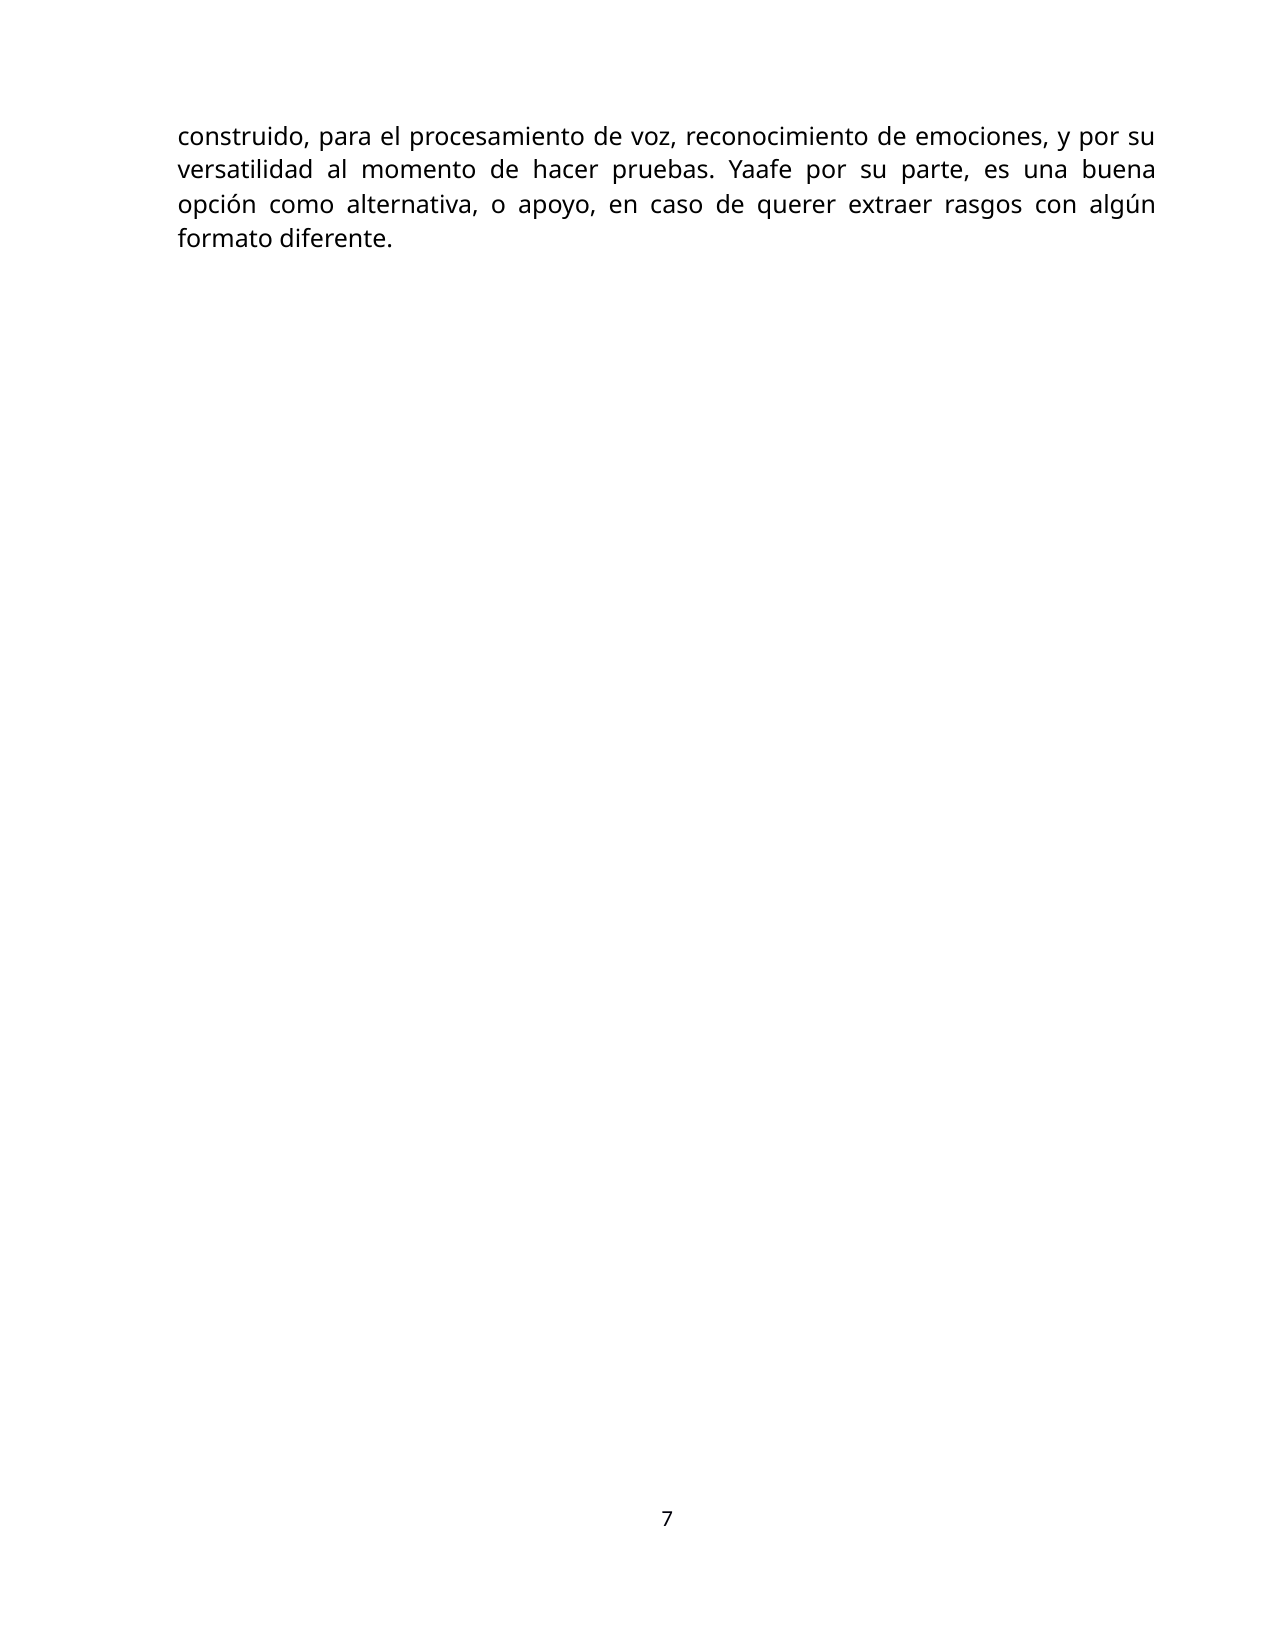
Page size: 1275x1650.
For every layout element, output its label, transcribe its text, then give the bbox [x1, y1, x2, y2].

text construido, para el procesamiento de voz, reconocimiento de emociones, y por su versatilidad al momento de hacer pruebas. Yaafe por su parte, es una buena opción como alternativa, o apoyo, en caso de querer extraer rasgos con algún formato diferente. [177, 118, 1157, 254]
